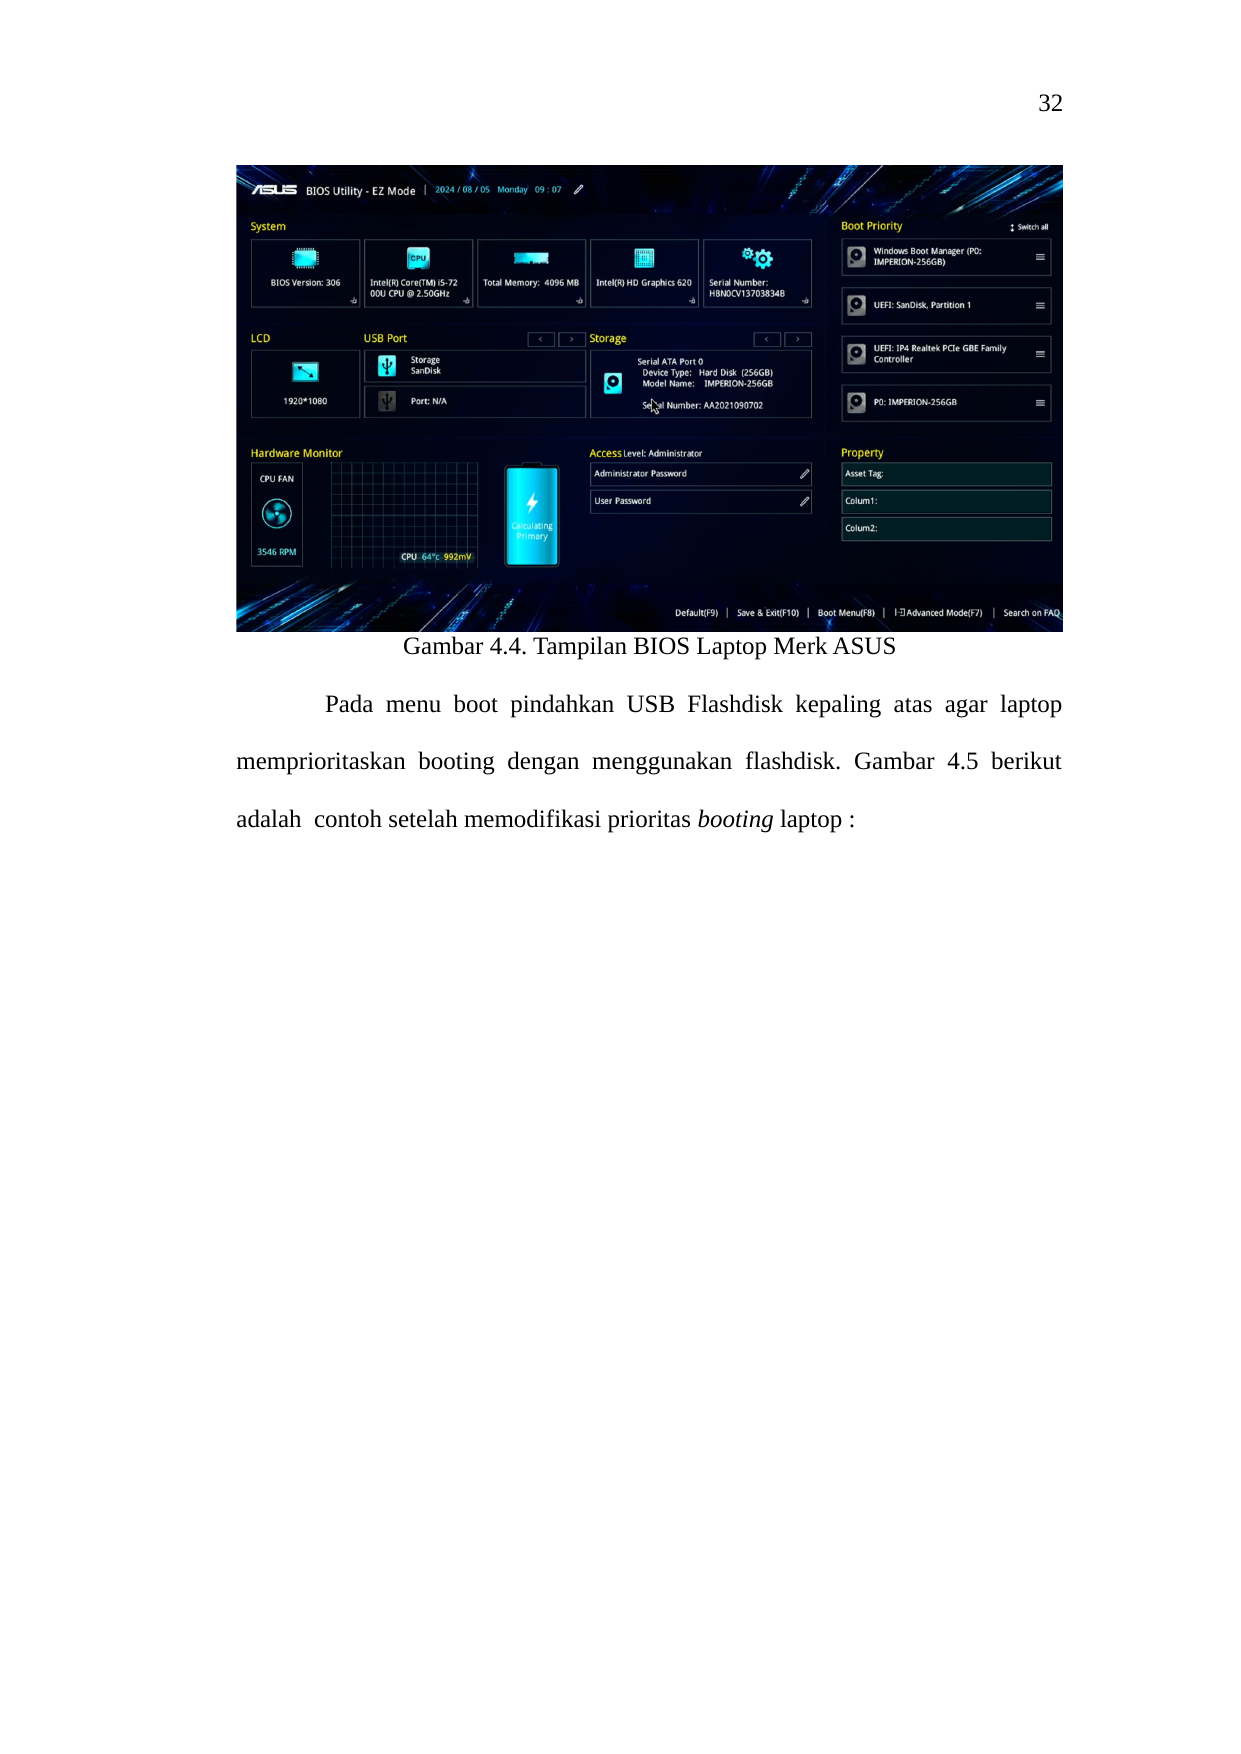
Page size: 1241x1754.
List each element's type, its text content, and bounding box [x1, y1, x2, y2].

picture [236, 165, 1063, 632]
text Pada menu boot pindahkan USB Flashdisk kepaling atas agar laptop memprioritaskan booting dengan menggunakan flashdisk. Gambar 4.5 berikut adalah contoh setelah memodifikasi prioritas booting laptop : [236, 660, 1063, 832]
text Gambar 4.4. Tampilan BIOS laptop merk ASUS [236, 632, 1063, 660]
